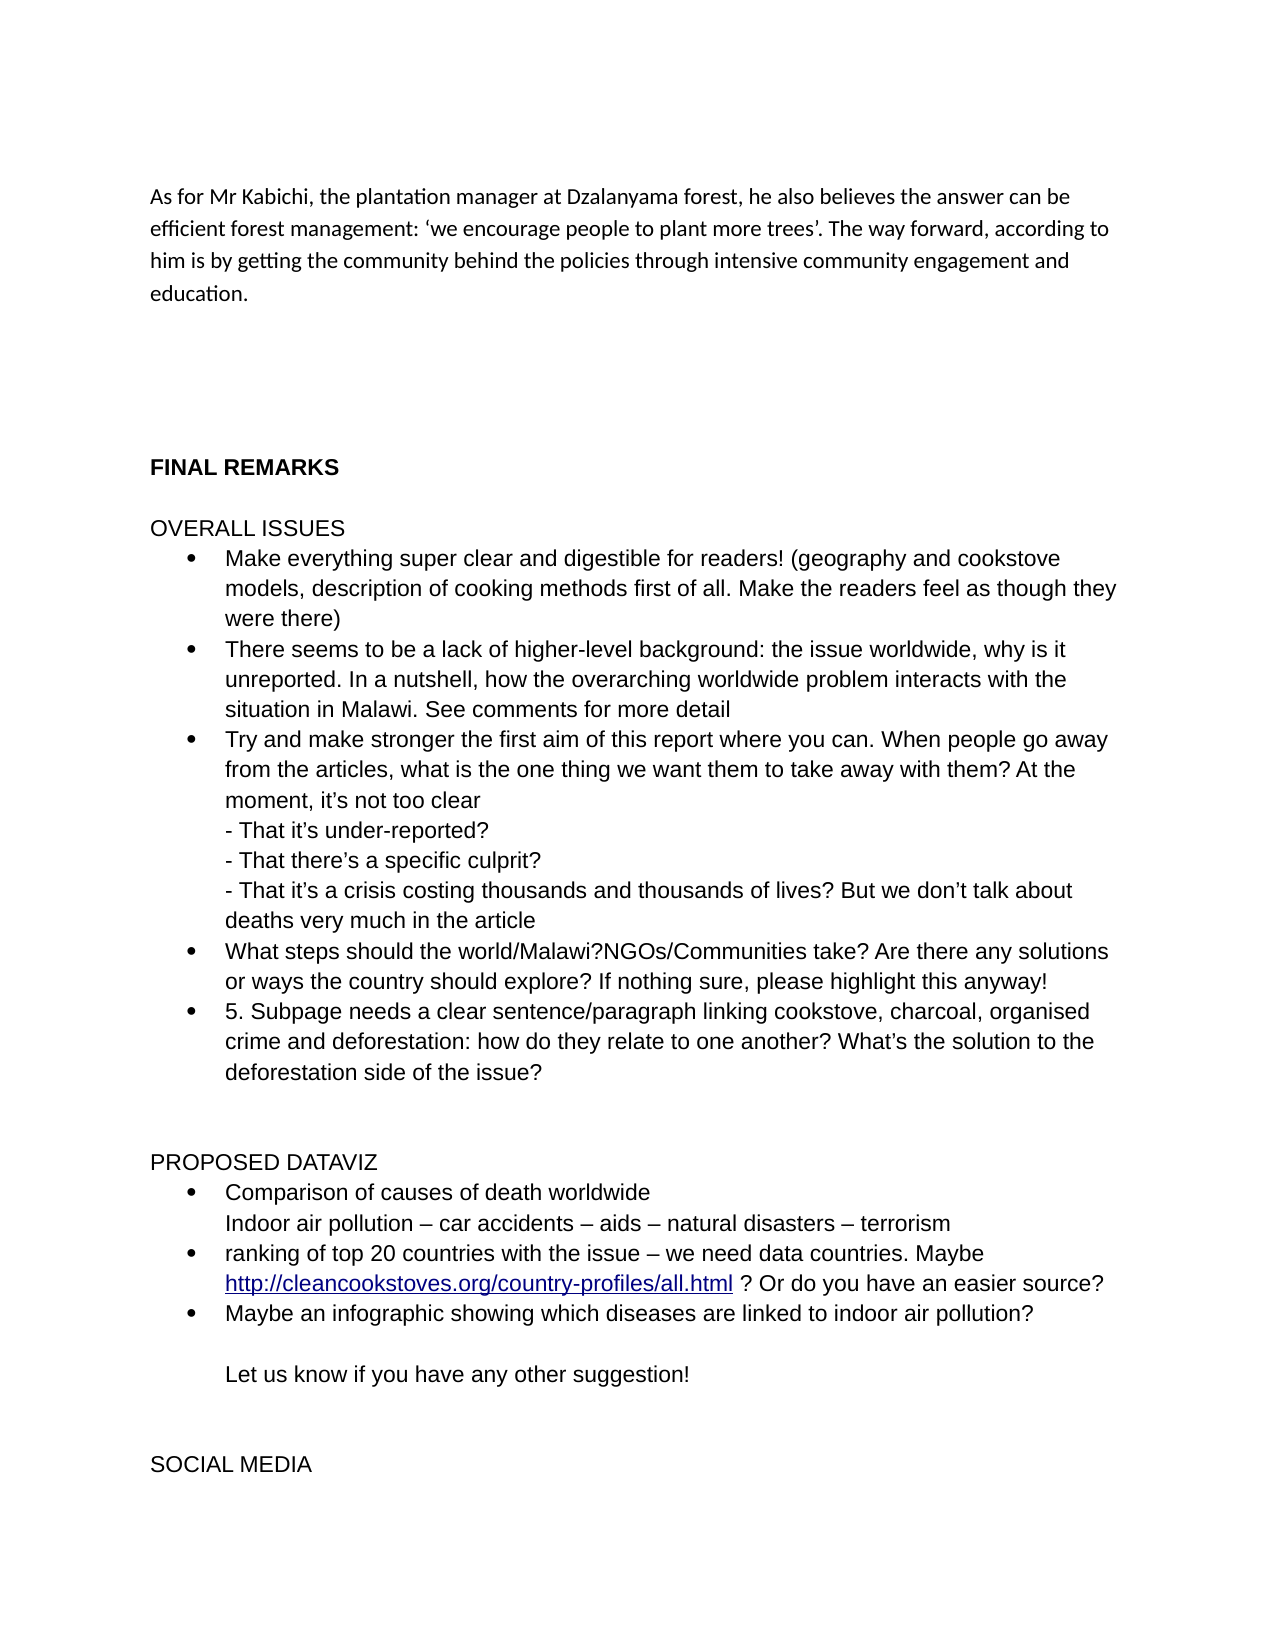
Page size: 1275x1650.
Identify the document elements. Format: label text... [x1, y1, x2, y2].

list Comparison of causes of death worldwide Indoor air pollution – car accidents – aids – natural disasters – terrorism [187, 1179, 1125, 1236]
text As for Mr Kabichi, the plantation manager at Dzalanyama forest, he also believes the answer can be efficient forest management: ‘we encourage people to plant more trees’. The way forward, according to him is by getting the community behind the policies through intensive community engagement and education. [150, 182, 1125, 307]
list 5. Subpage needs a clear sentence/paragraph linking cookstove, charcoal, organised crime and deforestation: how do they relate to one another? What’s the solution to the deforestation side of the issue? [187, 998, 1125, 1085]
text SOCIAL MEDIA [150, 1451, 1125, 1477]
list What steps should the world/Malawi?NGOs/Communities take? Are there any solutions or ways the country should explore? If nothing sure, please highlight this anyway! [187, 938, 1125, 994]
list Maybe an infographic showing which diseases are linked to indoor air pollution? [187, 1300, 1125, 1326]
text PROPOSED DATAVIZ [150, 1149, 1125, 1175]
list ranking of top 20 countries with the issue – we need data countries. Maybe http://cleancookstoves.org/country-profiles/all.html ? Or do you have an easier source? [187, 1240, 1125, 1296]
list There seems to be a lack of higher-level background: the issue worldwide, why is it unreported. In a nutshell, how the overarching worldwide problem interacts with the situation in Malawi. See comments for more detail [187, 636, 1125, 722]
text OVERALL ISSUES [150, 515, 1125, 541]
list Try and make stronger the first aim of this report where you can. When people go away from the articles, what is the one thing we want them to take away with them? At the moment, it’s not too clear [187, 726, 1125, 813]
text FINAL REMARKS [150, 454, 1125, 481]
list Make everything super clear and digestible for readers! (geography and cookstove models, description of cooking methods first of all. Make the readers feel as though they were there) [187, 545, 1125, 632]
text - That it’s under-reported? - That there’s a specific culprit? - That it’s a crisis costing thousands and thousands of lives? But we don’t talk about deaths very much in the article [225, 817, 1125, 934]
text Let us know if you have any other suggestion! [225, 1361, 1125, 1387]
